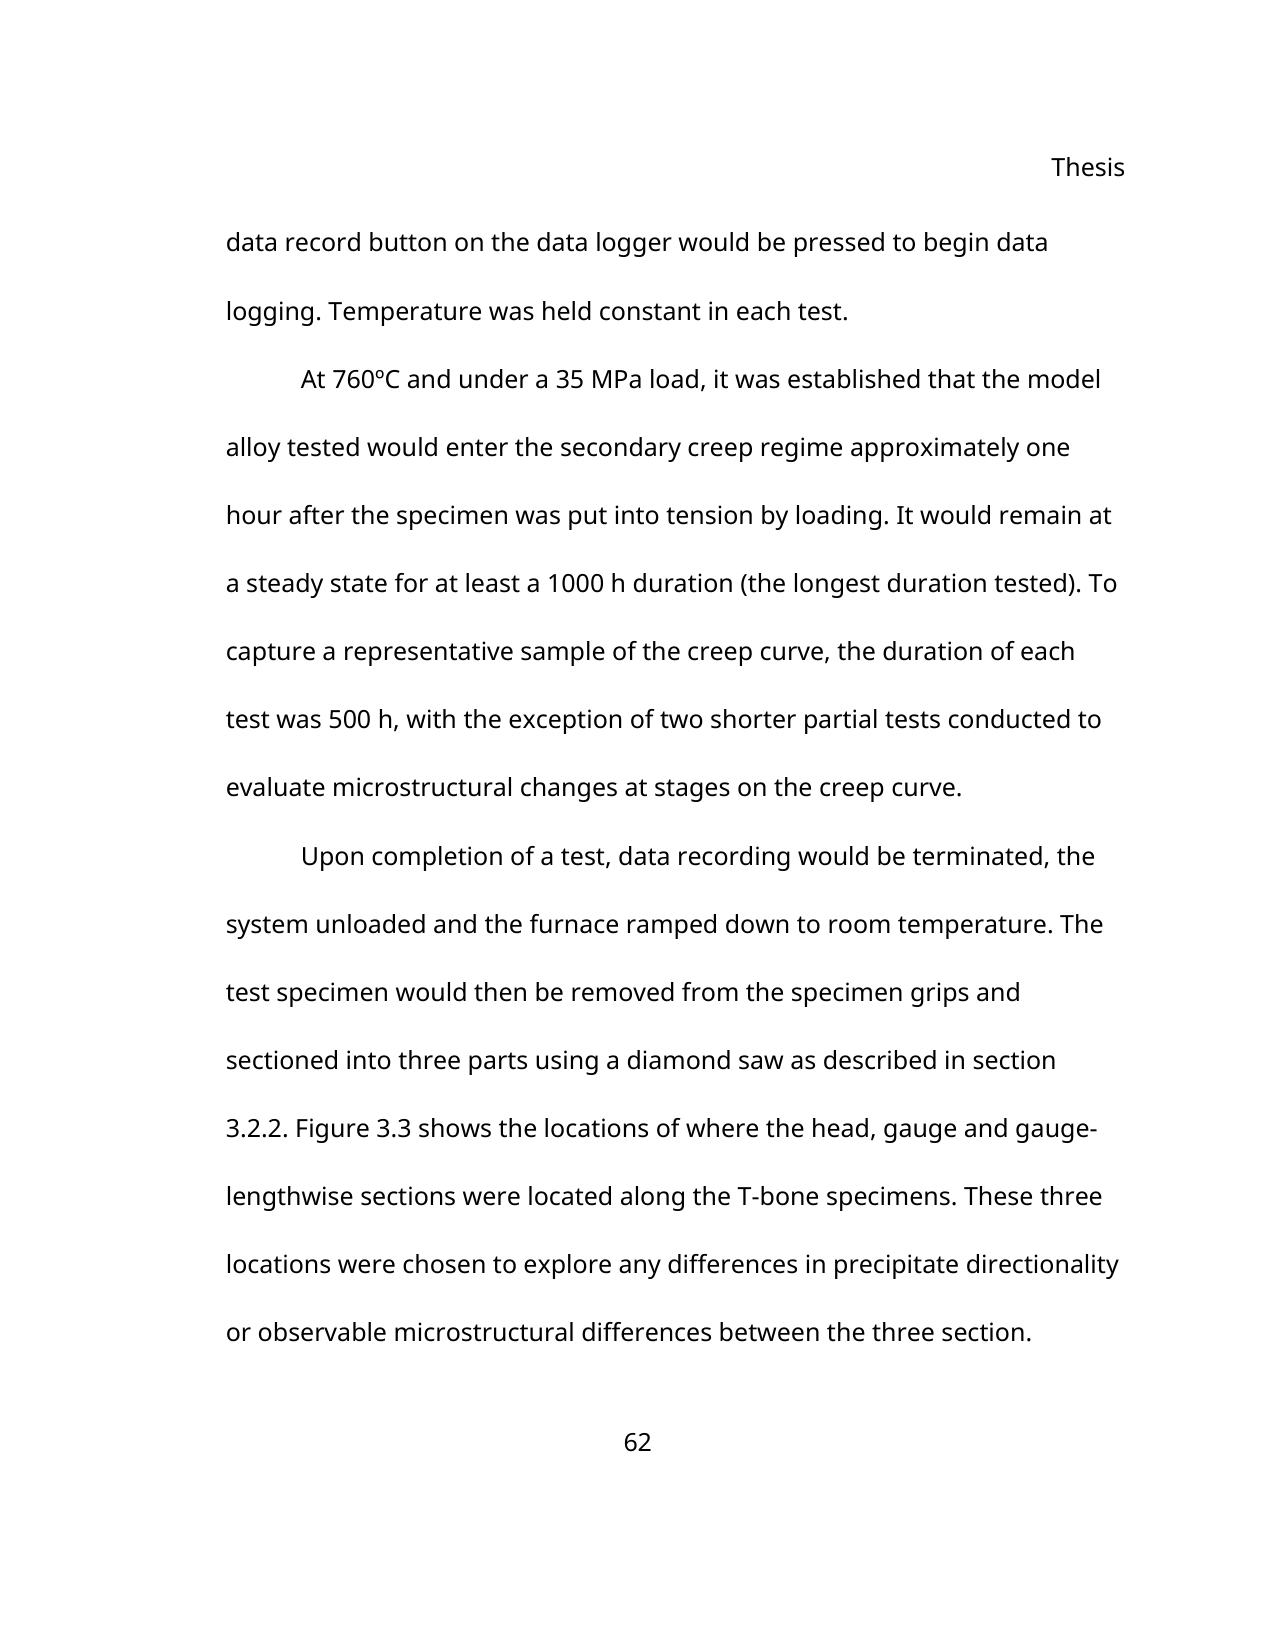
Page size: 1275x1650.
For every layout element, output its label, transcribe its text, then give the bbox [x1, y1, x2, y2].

text Upon completion of a test, data recording would be terminated, the system unloaded and the furnace ramped down to room temperature. The test specimen would then be removed from the specimen grips and sectioned into three parts using a diamond saw as described in section 3.2.2. Figure 3.3 shows the locations of where the head, gauge and gauge-lengthwise sections were located along the T-bone specimens. These three locations were chosen to explore any differences in precipitate directionality or observable microstructural differences between the three section. [224, 838, 1125, 1349]
text At 760ºC and under a 35 MPa load, it was established that the model alloy tested would enter the secondary creep regime approximately one hour after the specimen was put into tension by loading. It would remain at a steady state for at least a 1000 h duration (the longest duration tested). To capture a representative sample of the creep curve, the duration of each test was 500 h, with the exception of two shorter partial tests conducted to evaluate microstructural changes at stages on the creep curve. [224, 361, 1125, 804]
text data record button on the data logger would be pressed to begin data logging. Temperature was held constant in each test. [224, 225, 1125, 327]
